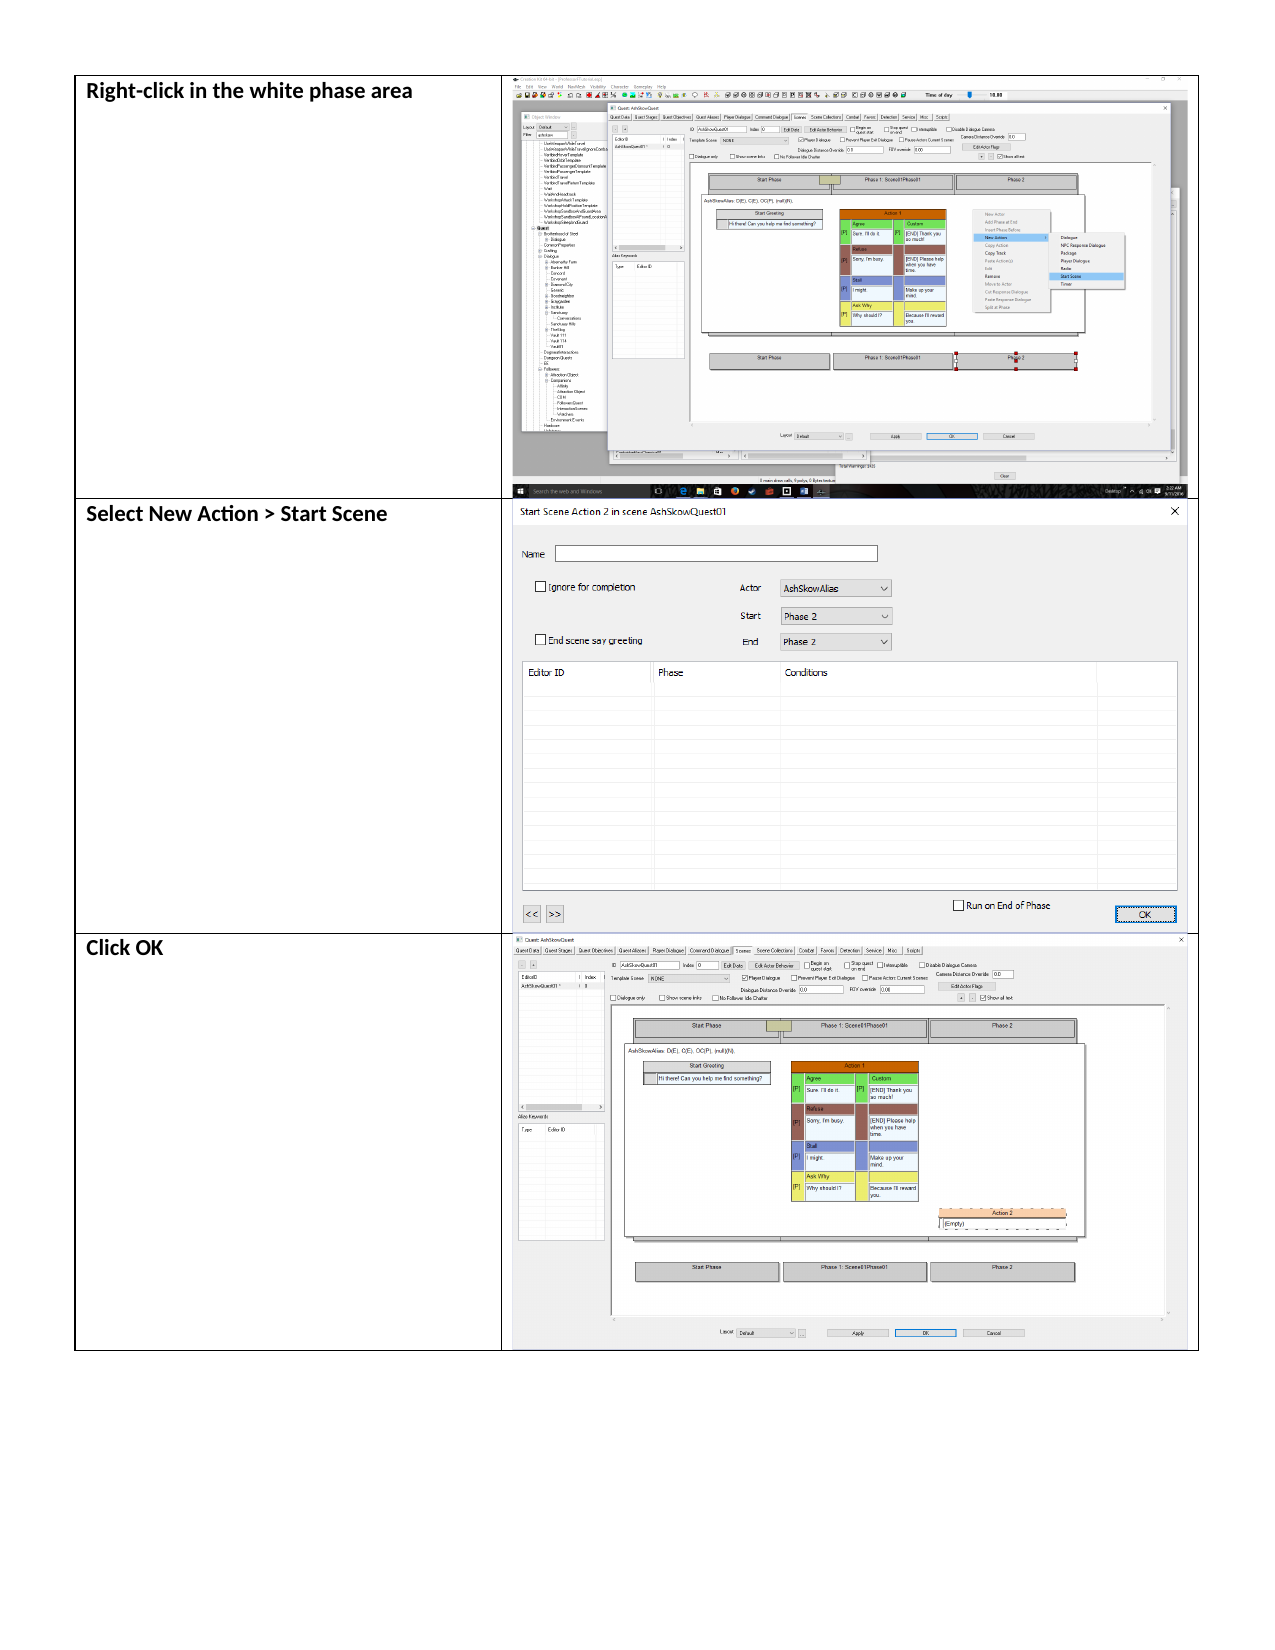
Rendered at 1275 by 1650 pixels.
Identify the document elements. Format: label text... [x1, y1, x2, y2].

table_cell [502, 76, 512, 498]
table_cell [1188, 934, 1198, 1349]
table_cell Select New Action > Start Scene [76, 499, 501, 932]
table_cell Right-click in the white phase area [76, 76, 501, 498]
table_cell [502, 499, 512, 932]
table_cell Click OK [76, 934, 501, 1349]
table_cell [1188, 76, 1198, 498]
table_cell [1188, 499, 1198, 932]
table_cell [502, 934, 512, 1349]
